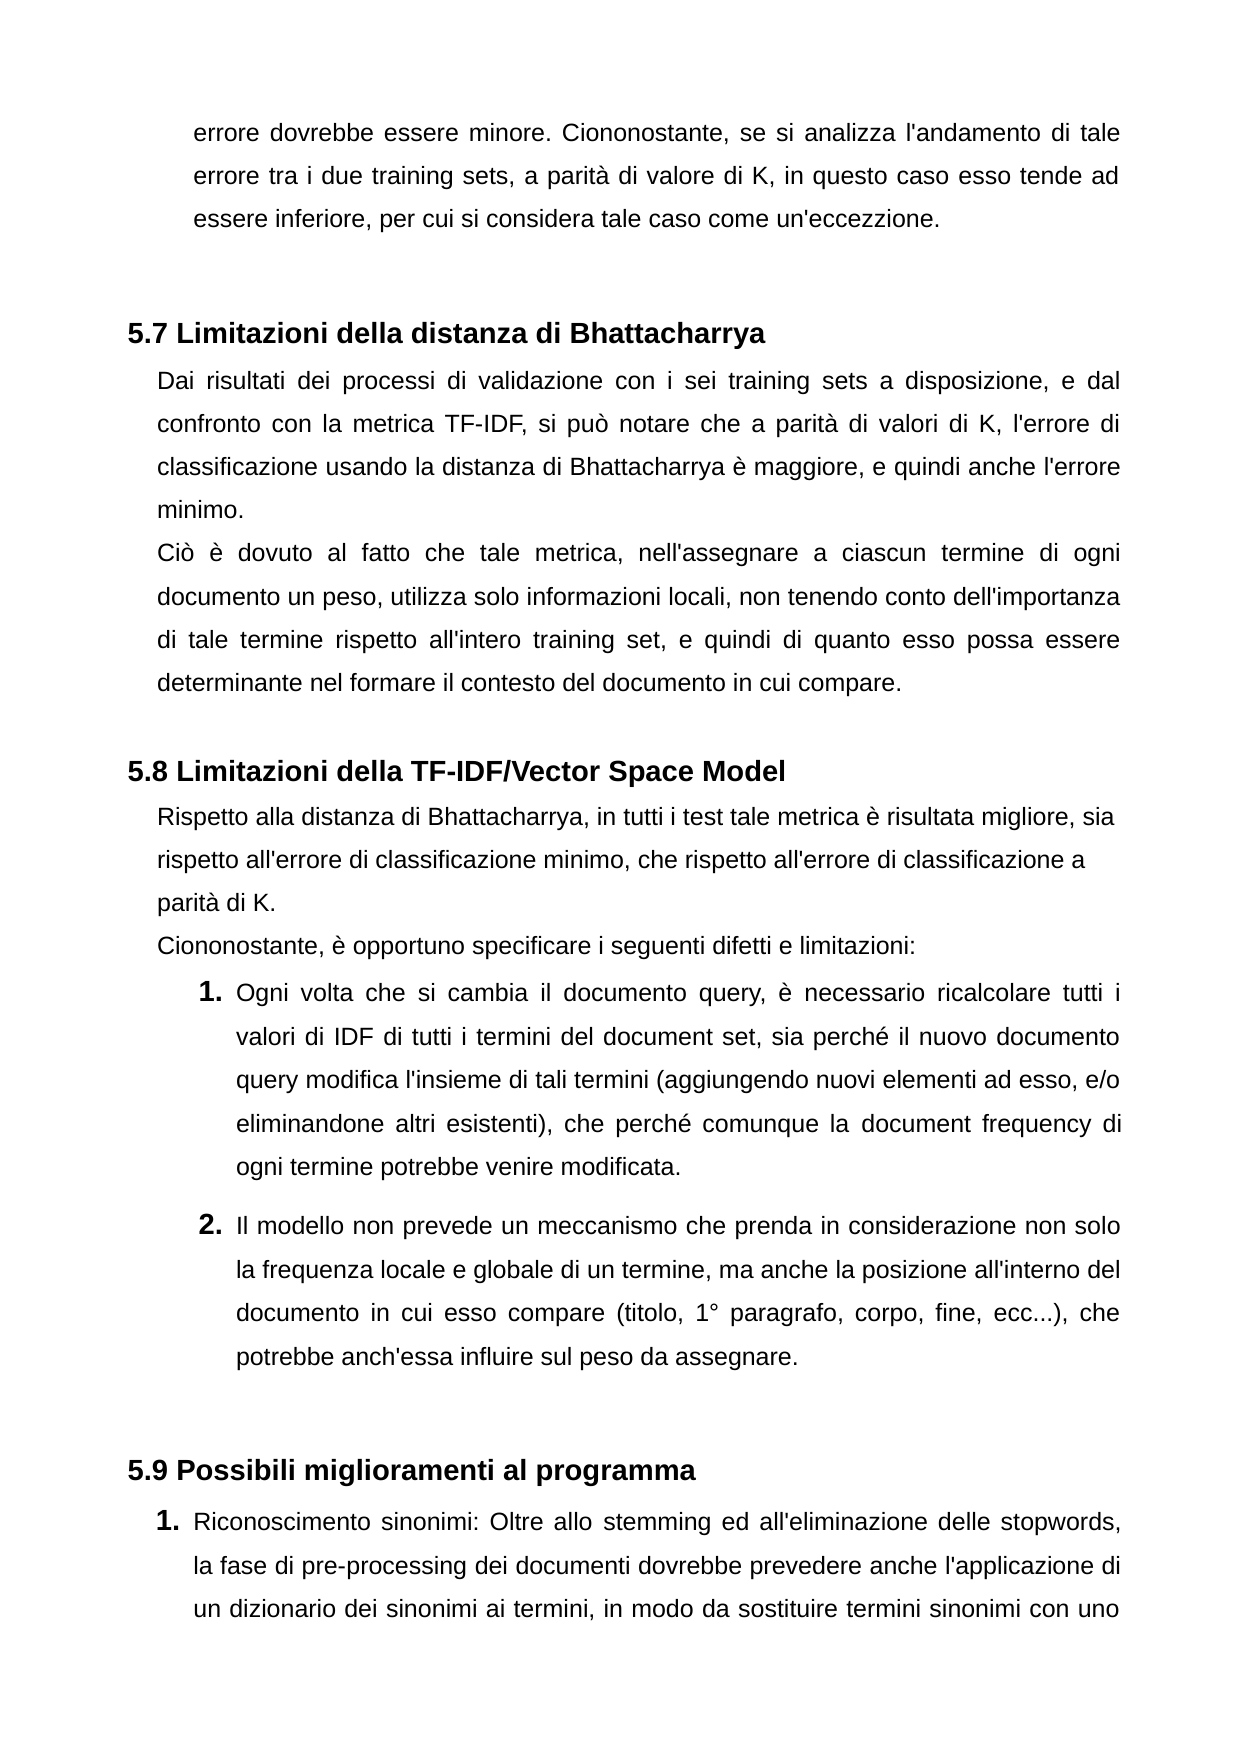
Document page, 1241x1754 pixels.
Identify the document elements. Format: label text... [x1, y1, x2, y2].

list Limitazioni della TF-IDF/Vector Space Model Rispetto alla distanza di Bhattacharrya, in tutti i test tale metrica è risultata migliore, sia rispetto all'errore di classificazione minimo, che rispetto all'errore di classificazione a parità di K. Ciononostante, è opportuno specificare i seguenti difetti e limitazioni: [119, 754, 1122, 960]
list Dai risultati dei processi di validazione con i sei training sets a disposizione, e dal confronto con la metrica TF-IDF, si può notare che a parità di valori di K, l'errore di classificazione usando la distanza di Bhattacharrya è maggiore, e quindi anche l'errore minimo. Ciò è dovuto al fatto che tale metrica, nell'assegnare a ciascun termine di ogni documento un peso, utilizza solo informazioni locali, non tenendo conto dell'importanza di tale termine rispetto all'intero training set, e quindi di quanto esso possa essere determinante nel formare il contesto del documento in cui compare. [119, 366, 1122, 697]
list errore dovrebbe essere minore. Ciononostante, se si analizza l'andamento di tale errore tra i due training sets, a parità di valore di K, in questo caso esso tende ad essere inferiore, per cui si considera tale caso come un'eccezzione. [156, 118, 1122, 233]
list Il modello non prevede un meccanismo che prenda in considerazione non solo la frequenza locale e globale di un termine, ma anche la posizione all'interno del documento in cui esso compare (titolo, 1° paragrafo, corpo, fine, ecc...), che potrebbe anch'essa influire sul peso da assegnare. [198, 1207, 1122, 1370]
list Ogni volta che si cambia il documento query, è necessario ricalcolare tutti i valori di IDF di tutti i termini del document set, sia perché il nuovo documento query modifica l'insieme di tali termini (aggiungendo nuovi elementi ad esso, e/o eliminandone altri esistenti), che perché comunque la document frequency di ogni termine potrebbe venire modificata. [198, 974, 1122, 1181]
list Limitazioni della distanza di Bhattacharrya [119, 316, 1122, 349]
list Possibili miglioramenti al programma [119, 1453, 1122, 1486]
list Riconoscimento sinonimi: Oltre allo stemming ed all'eliminazione delle stopwords, la fase di pre-processing dei documenti dovrebbe prevedere anche l'applicazione di un dizionario dei sinonimi ai termini, in modo da sostituire termini sinonimi con uno [156, 1503, 1122, 1623]
